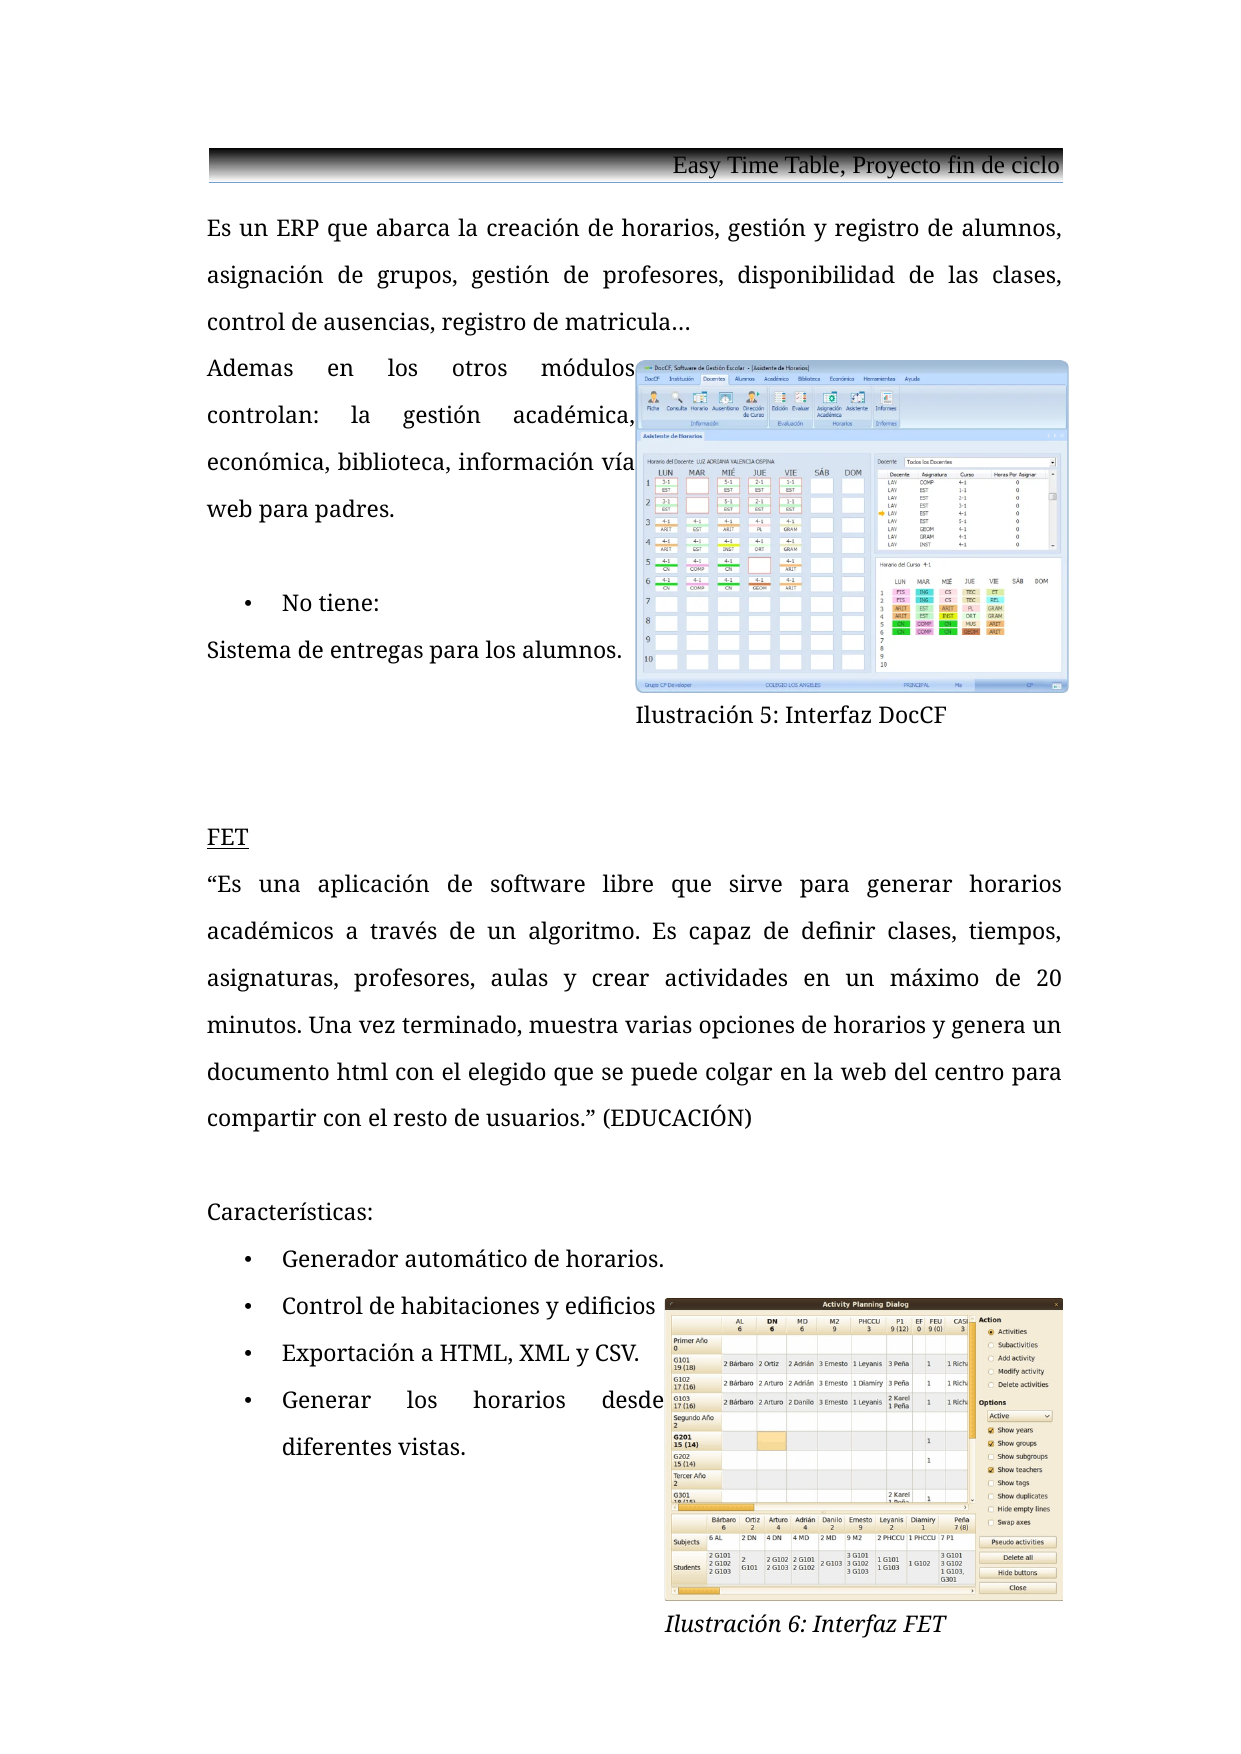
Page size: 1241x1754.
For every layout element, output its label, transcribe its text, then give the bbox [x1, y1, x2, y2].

text Ademas en los otros módulos controlan: la gestión académica, económica, biblioteca, información vía web para padres. [207, 348, 1069, 524]
picture [635, 360, 1069, 693]
list Control de habitaciones y edificios [244, 1286, 1063, 1321]
picture [664, 1298, 1063, 1601]
list Generar los horarios desde diferentes vistas. [244, 1384, 664, 1462]
text Es un ERP que abarca la creación de horarios, gestión y registro de alumnos, asignación de grupos, gestión de profesores, disponibilidad de las clases, control de ausencias, registro de matricula… [207, 212, 1063, 337]
list Exportación a HTML, XML y CSV. [244, 1337, 664, 1368]
text FET [207, 821, 1063, 852]
text “Es una aplicación de software libre que sirve para generar horarios académicos a través de un algoritmo. Es capaz de definir clases, tiempos, asignaturas, profesores, aulas y crear actividades en un máximo de 20 minutos. Una vez terminado, muestra varias opciones de horarios y genera un documento html con el elegido que se puede colgar en la web del centro para compartir con el resto de usuarios.” (EDUCACIÓN) [207, 868, 1063, 1134]
text Ilustración 5: Interfaz DocCF [635, 693, 1069, 731]
list No tiene: [244, 587, 635, 618]
text Características: [207, 1196, 1063, 1227]
text Sistema de entregas para los alumnos. [207, 634, 635, 665]
list Generador automático de horarios. [244, 1243, 1063, 1274]
list Ilustración 6: Interfaz FET [665, 1601, 1063, 1639]
